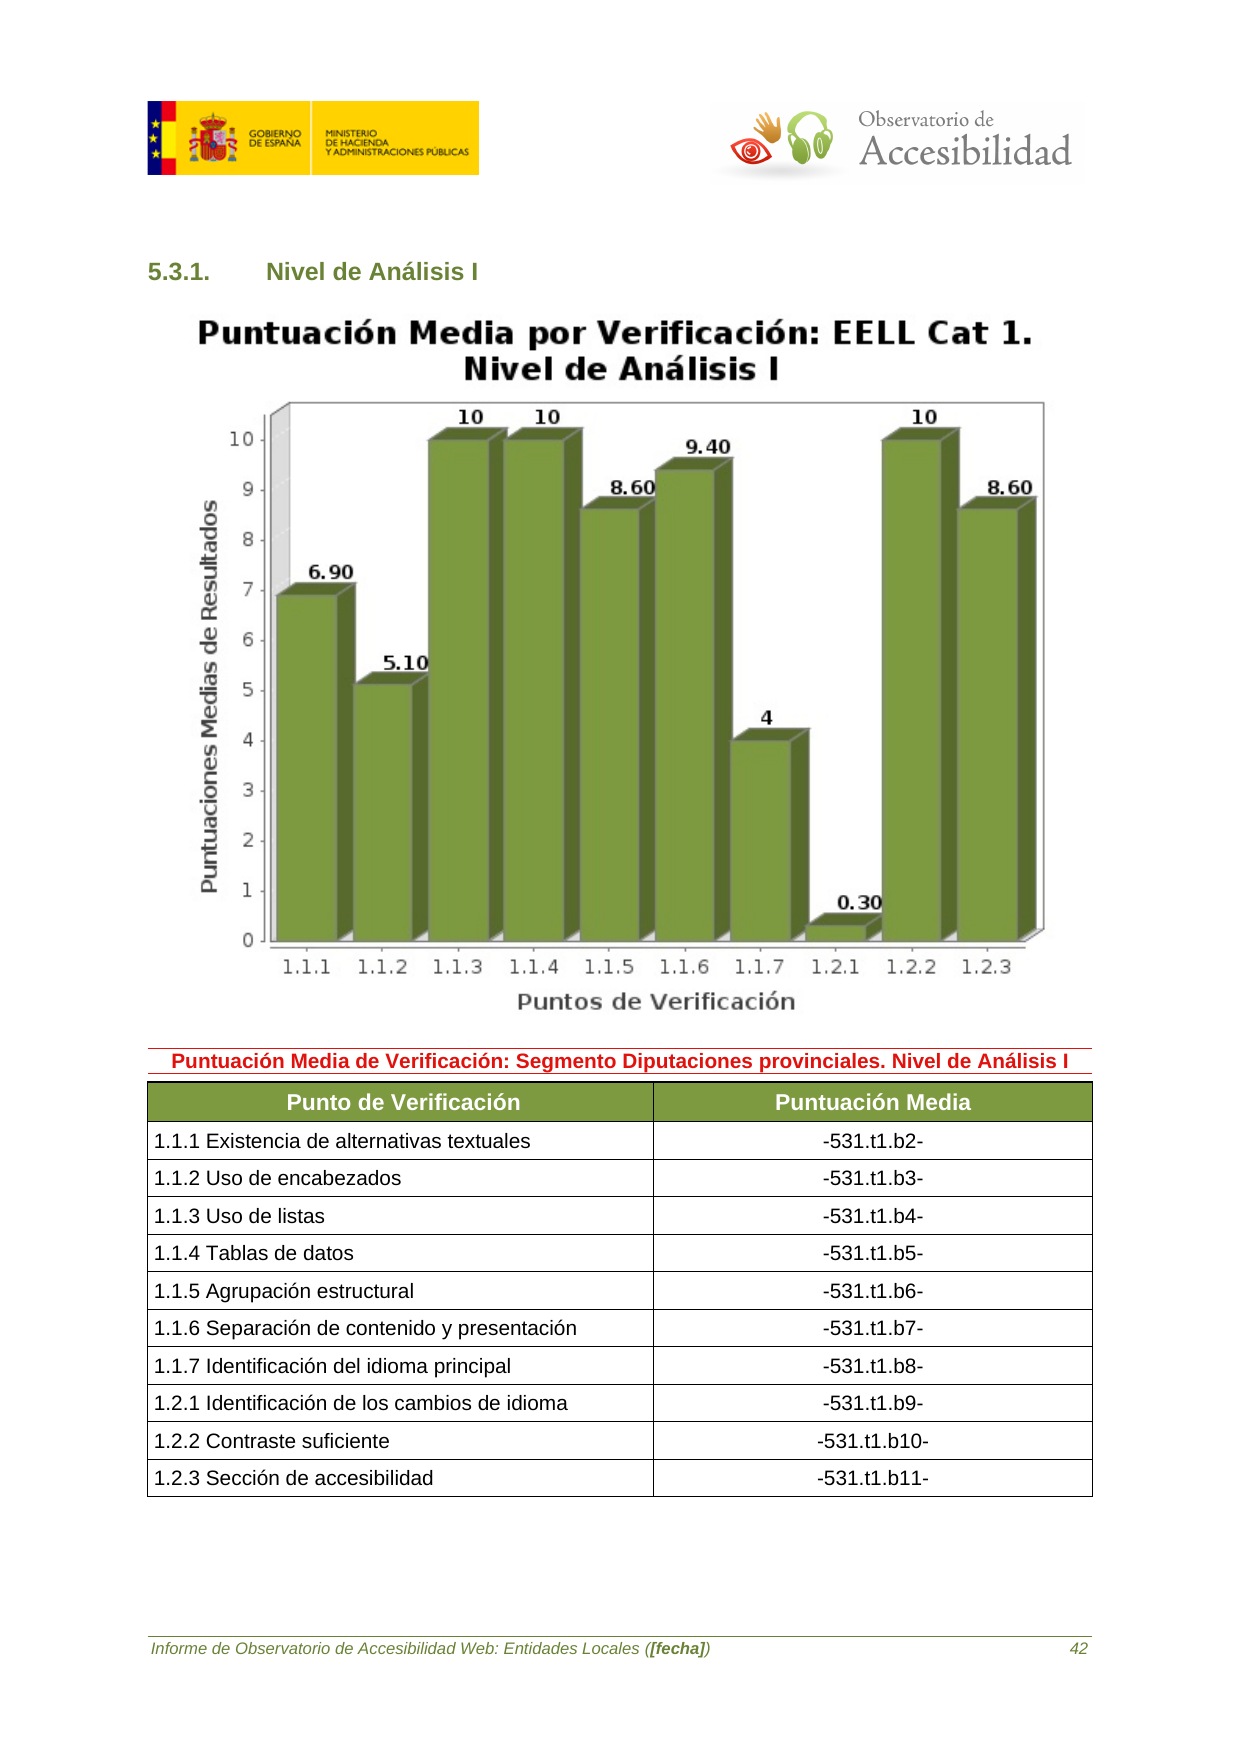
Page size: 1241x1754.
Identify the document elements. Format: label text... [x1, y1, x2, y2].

table_cell -531.t1.b11- [654, 1460, 1092, 1496]
table_cell -531.t1.b4- [654, 1197, 1092, 1234]
table_cell 1.1.1 Existencia de alternativas textuales [148, 1122, 653, 1159]
subtitle Nivel de Análisis I [148, 257, 1092, 286]
table_cell 1.2.1 Identificación de los cambios de idioma [148, 1385, 653, 1421]
table_cell -531.t1.b8- [654, 1347, 1092, 1384]
text Puntuación Media de Verificación: Segmento Diputaciones provinciales. Nivel de Análisis I [148, 1049, 1092, 1073]
table_cell -531.t1.b6- [654, 1272, 1092, 1309]
table_cell 1.2.3 Sección de accesibilidad [148, 1460, 653, 1496]
table_cell 1.1.5 Agrupación estructural [148, 1272, 653, 1309]
table_cell -531.t1.b5- [654, 1235, 1092, 1271]
table_cell 1.2.2 Contraste suficiente [148, 1422, 653, 1459]
table_cell 1.1.2 Uso de encabezados [148, 1160, 653, 1196]
picture [147, 101, 479, 175]
table_cell -531.t1.b3- [654, 1160, 1092, 1196]
table_cell -531.t1.b7- [654, 1310, 1092, 1346]
table_cell 1.1.6 Separación de contenido y presentación [148, 1310, 653, 1346]
table_cell -531.t1.b10- [654, 1422, 1092, 1459]
table_cell 1.1.7 Identificación del idioma principal [148, 1347, 653, 1384]
table_cell -531.t1.b9- [654, 1385, 1092, 1421]
table_cell 1.1.3 Uso de listas [148, 1197, 653, 1234]
picture [178, 313, 1062, 1024]
table_header Puntuación Media [654, 1083, 1092, 1121]
table_cell 1.1.4 Tablas de datos [148, 1235, 653, 1271]
table_cell -531.t1.b2- [654, 1122, 1092, 1159]
picture [710, 102, 1086, 185]
table_header Punto de Verificación [148, 1083, 653, 1121]
